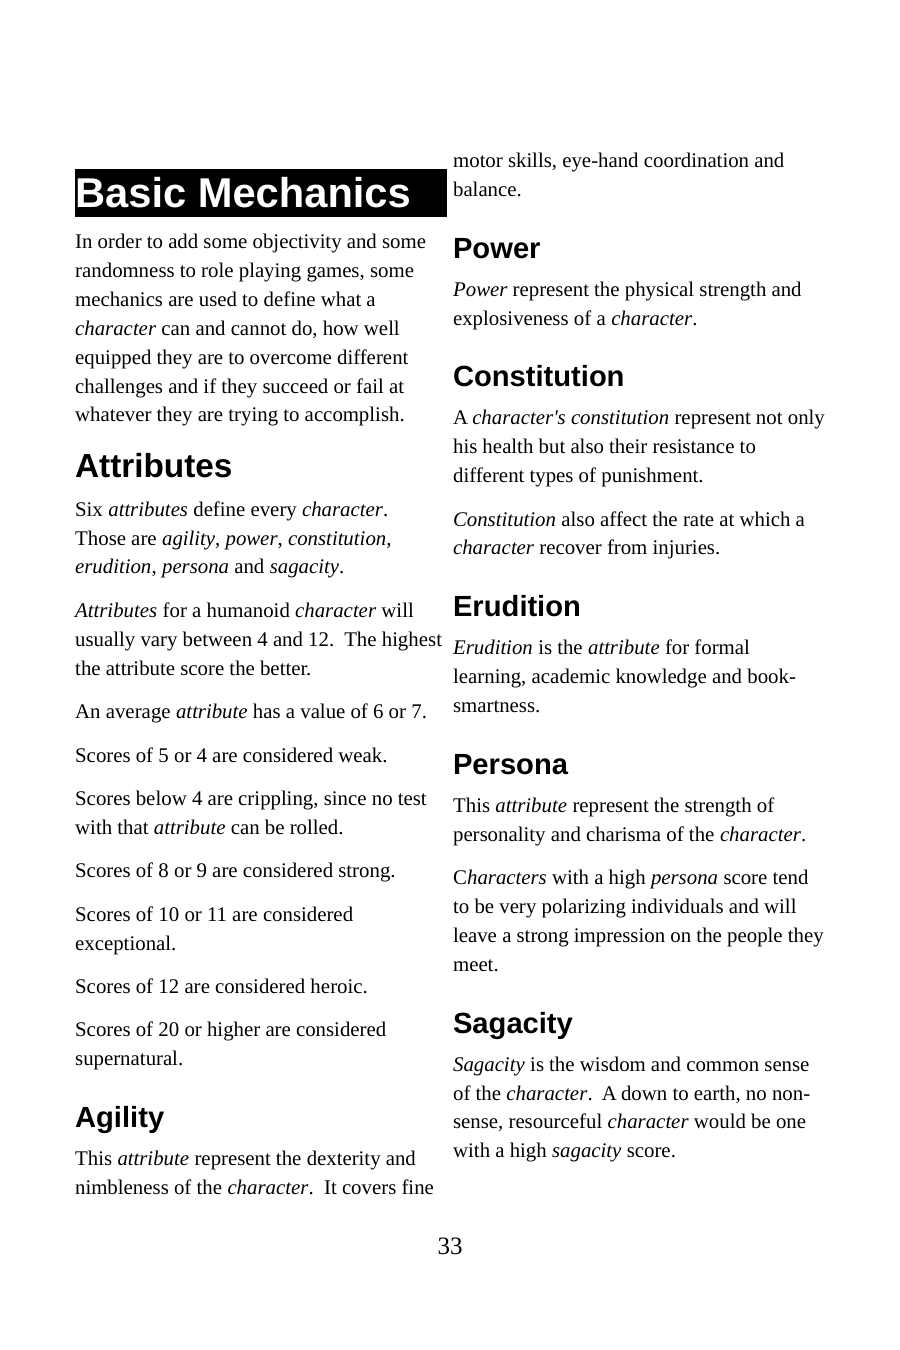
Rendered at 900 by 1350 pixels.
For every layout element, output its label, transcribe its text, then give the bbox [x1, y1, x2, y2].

subtitle Persona [453, 747, 825, 781]
text Constitution also affect the rate at which a character recover from injuries. [453, 507, 825, 559]
subtitle Constitution [453, 359, 825, 393]
text Scores of 20 or higher are considered supernatural. [75, 1017, 447, 1070]
text Scores of 8 or 9 are considered strong. [75, 858, 447, 882]
text Scores of 12 are considered heroic. [75, 974, 447, 998]
subtitle Agility [75, 1100, 447, 1134]
text In order to add some objectivity and some randomness to role playing games, some mechanics are used to define what a character can and cannot do, how well equipped they are to overcome different challenges and if they succeed or fail at whatever they are trying to accomplish. [75, 229, 447, 426]
text An average attribute has a value of 6 or 7. [75, 699, 447, 723]
text motor skills, eye-hand coordination and balance. [453, 148, 825, 201]
text Scores of 5 or 4 are considered weak. [75, 742, 447, 767]
subtitle Basic Mechanics [75, 169, 447, 217]
text Erudition is the attribute for formal learning, academic knowledge and book-smartness. [453, 635, 825, 717]
text A character's constitution represent not only his health but also their resistance to different types of punishment. [453, 406, 825, 487]
text Sagacity is the wisdom and common sense of the character. A down to earth, no non-sense, resourceful character would be one with a high sagacity score. [453, 1052, 825, 1162]
subtitle Attributes [75, 446, 447, 484]
text Power represent the physical strength and explosiveness of a character. [453, 277, 825, 330]
text Attributes for a humanoid character will usually vary between 4 and 12. The highest the attribute score the better. [75, 598, 447, 680]
text Scores below 4 are crippling, since no test with that attribute can be rolled. [75, 786, 447, 839]
text This attribute represent the dexterity and nimbleness of the character. It covers fine [75, 1146, 447, 1199]
subtitle Power [453, 231, 825, 264]
text This attribute represent the strength of personality and charisma of the character. [453, 793, 825, 846]
text Six attributes define every character. Those are agility, power, constitution, erudition, persona and sagacity. [75, 497, 447, 578]
text Characters with a high persona score tend to be very polarizing individuals and will leave a strong impression on the people they meet. [453, 865, 825, 976]
subtitle Erudition [453, 589, 825, 623]
subtitle Sagacity [453, 1006, 825, 1039]
text Scores of 10 or 11 are considered exceptional. [75, 902, 447, 954]
